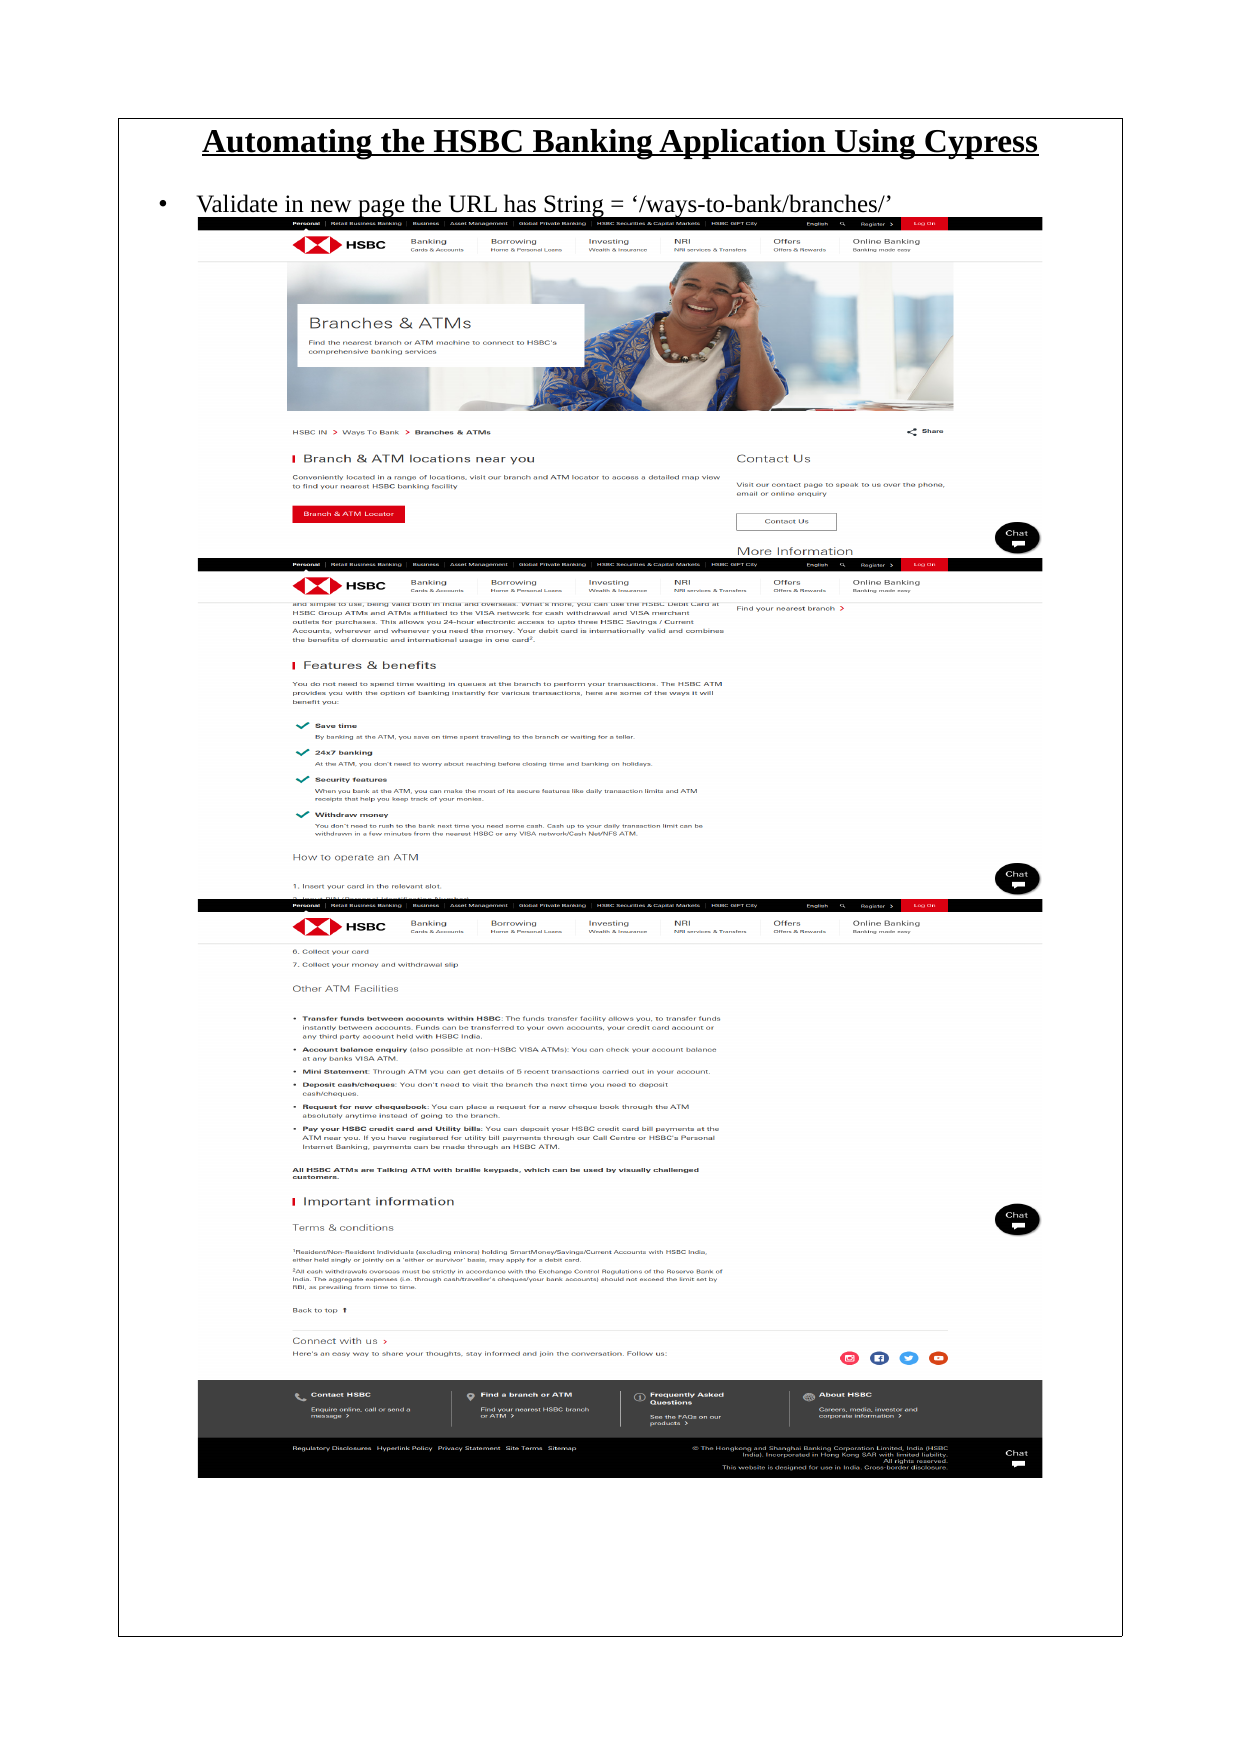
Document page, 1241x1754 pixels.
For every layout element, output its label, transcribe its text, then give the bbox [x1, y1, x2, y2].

list Validate in new page the URL has String = ‘/ways-to-bank/branches/’ [159, 189, 1119, 218]
picture [197, 217, 1043, 1478]
